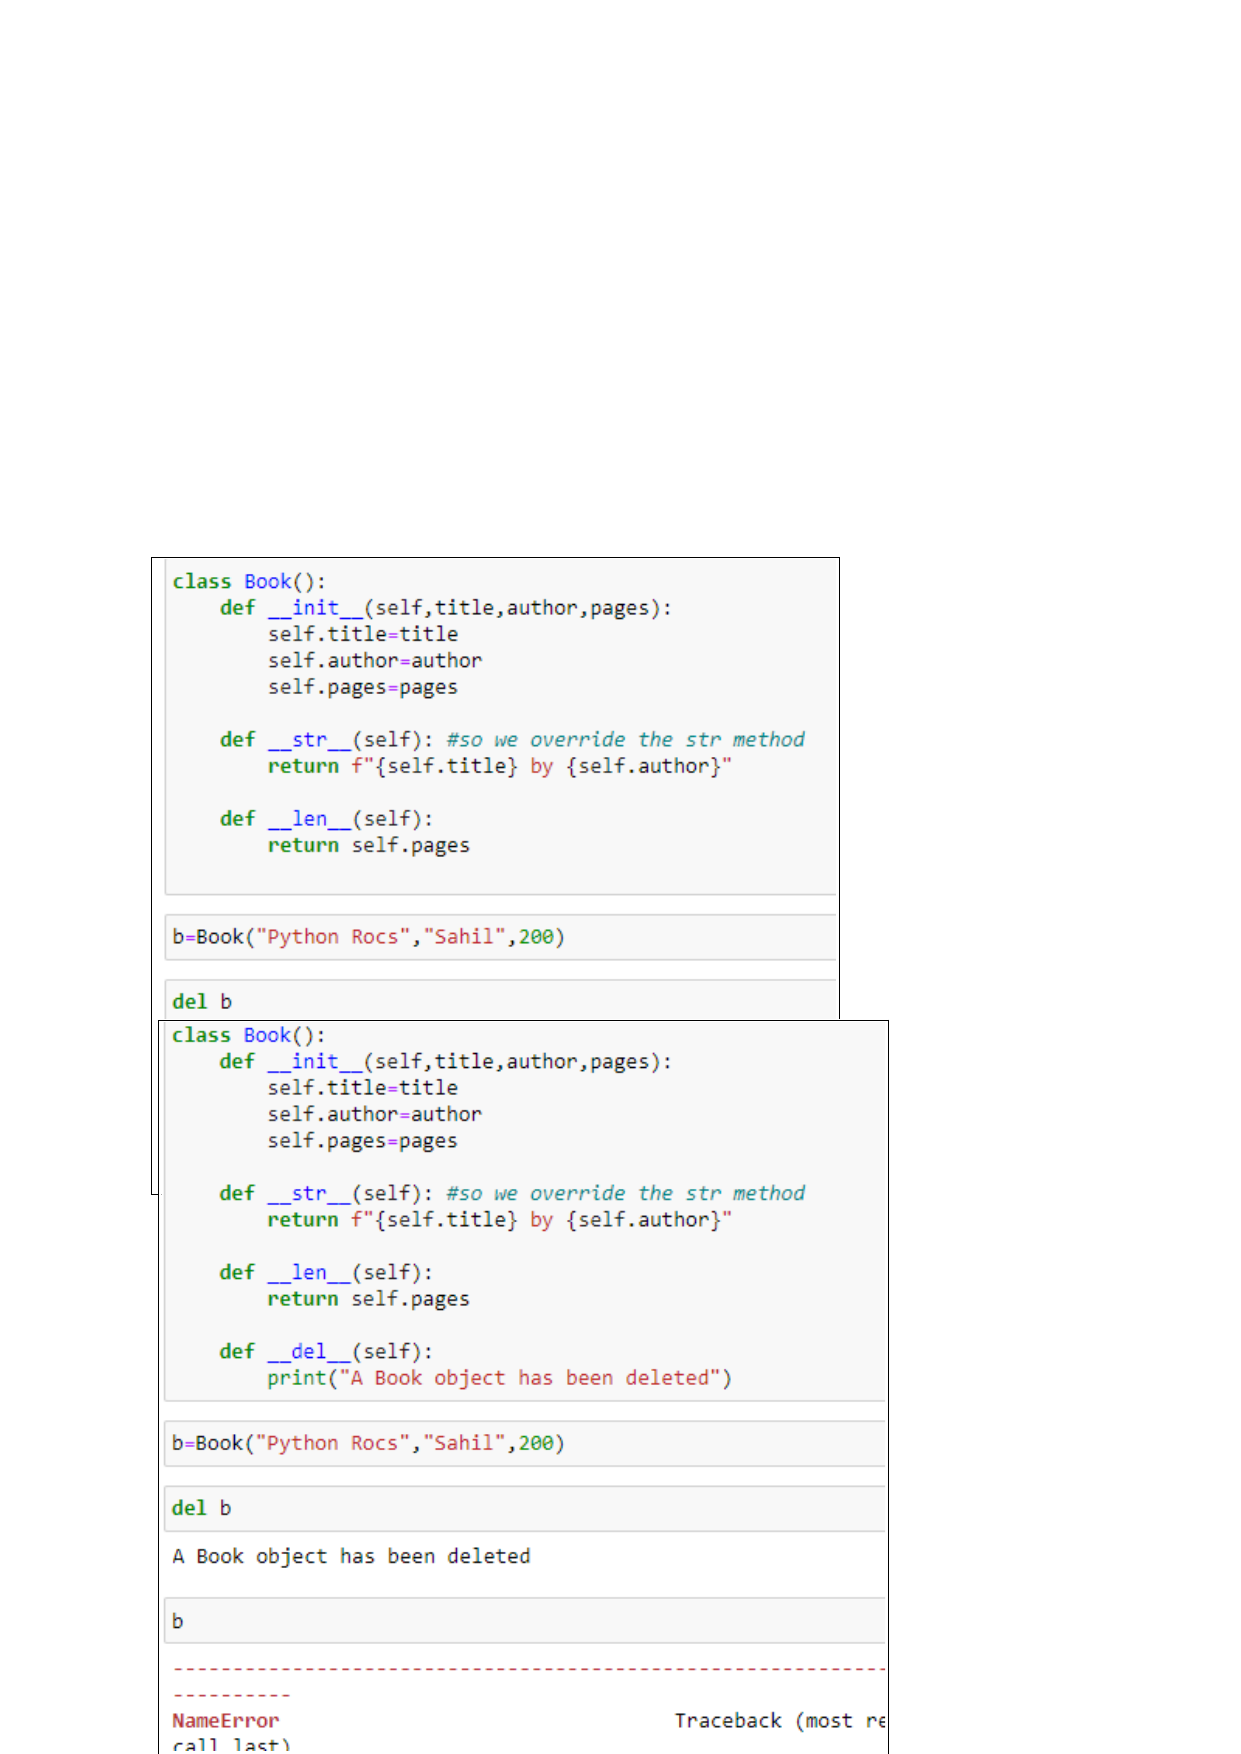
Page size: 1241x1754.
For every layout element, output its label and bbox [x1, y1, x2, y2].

picture [161, 1022, 886, 1751]
picture [154, 559, 836, 1192]
